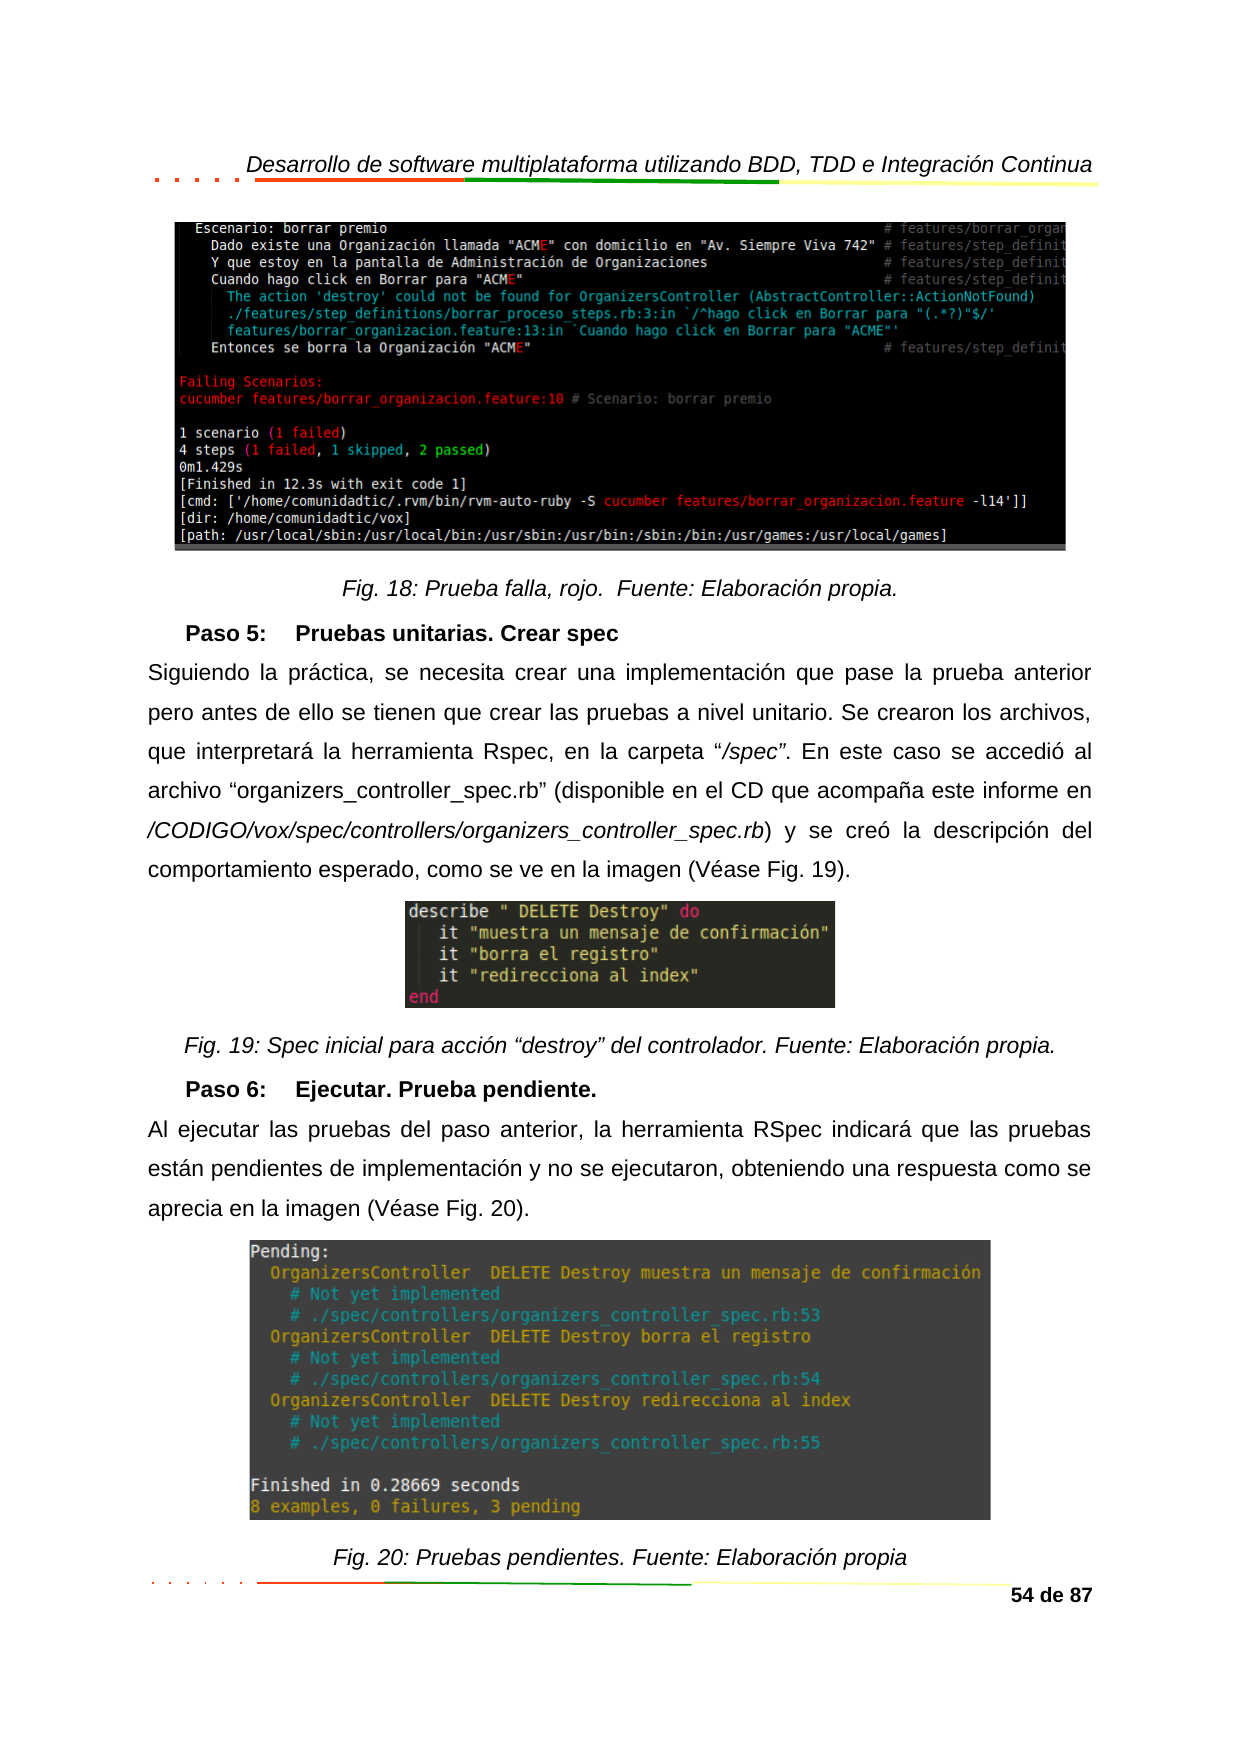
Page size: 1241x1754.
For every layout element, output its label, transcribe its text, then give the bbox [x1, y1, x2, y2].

picture [405, 901, 836, 1008]
table_cell Fig. 19: Spec inicial para acción “destroy” del controlador. Fuente: Elaboración propia. [148, 1014, 1093, 1076]
text Al ejecutar las pruebas del paso anterior, la herramienta RSpec indicará que las pruebas están pendientes de implementación y no se ejecutaron, obteniendo una respuesta como se aprecia en la imagen (Véase Fig. 20). [148, 1116, 1093, 1221]
table_cell Fig. 18: Prueba falla, rojo. Fuente: Elaboración propia. [148, 557, 1093, 619]
table_header [148, 216, 1093, 557]
table_header [148, 1234, 1093, 1526]
picture [249, 1240, 991, 1520]
list Pruebas unitarias. Crear spec [185, 619, 1093, 646]
picture [174, 222, 1066, 551]
text Siguiendo la práctica, se necesita crear una implementación que pase la prueba anterior pero antes de ello se tienen que crear las pruebas a nivel unitario. Se crearon los archivos, que interpretará la herramienta Rspec, en la carpeta “/spec”. En este caso se accedió al archivo “organizers_controller_spec.rb” (disponible en el CD que acompaña este informe en /CODIGO/vox/spec/controllers/organizers_controller_spec.rb) y se creó la descripción del comportamiento esperado, como se ve en la imagen (Véase Fig. 19). [148, 659, 1093, 883]
list Ejecutar. Prueba pendiente. [185, 1076, 1093, 1103]
table_cell Fig. 20: Pruebas pendientes. Fuente: Elaboración propia [148, 1526, 1093, 1576]
table_header [148, 896, 1093, 1014]
